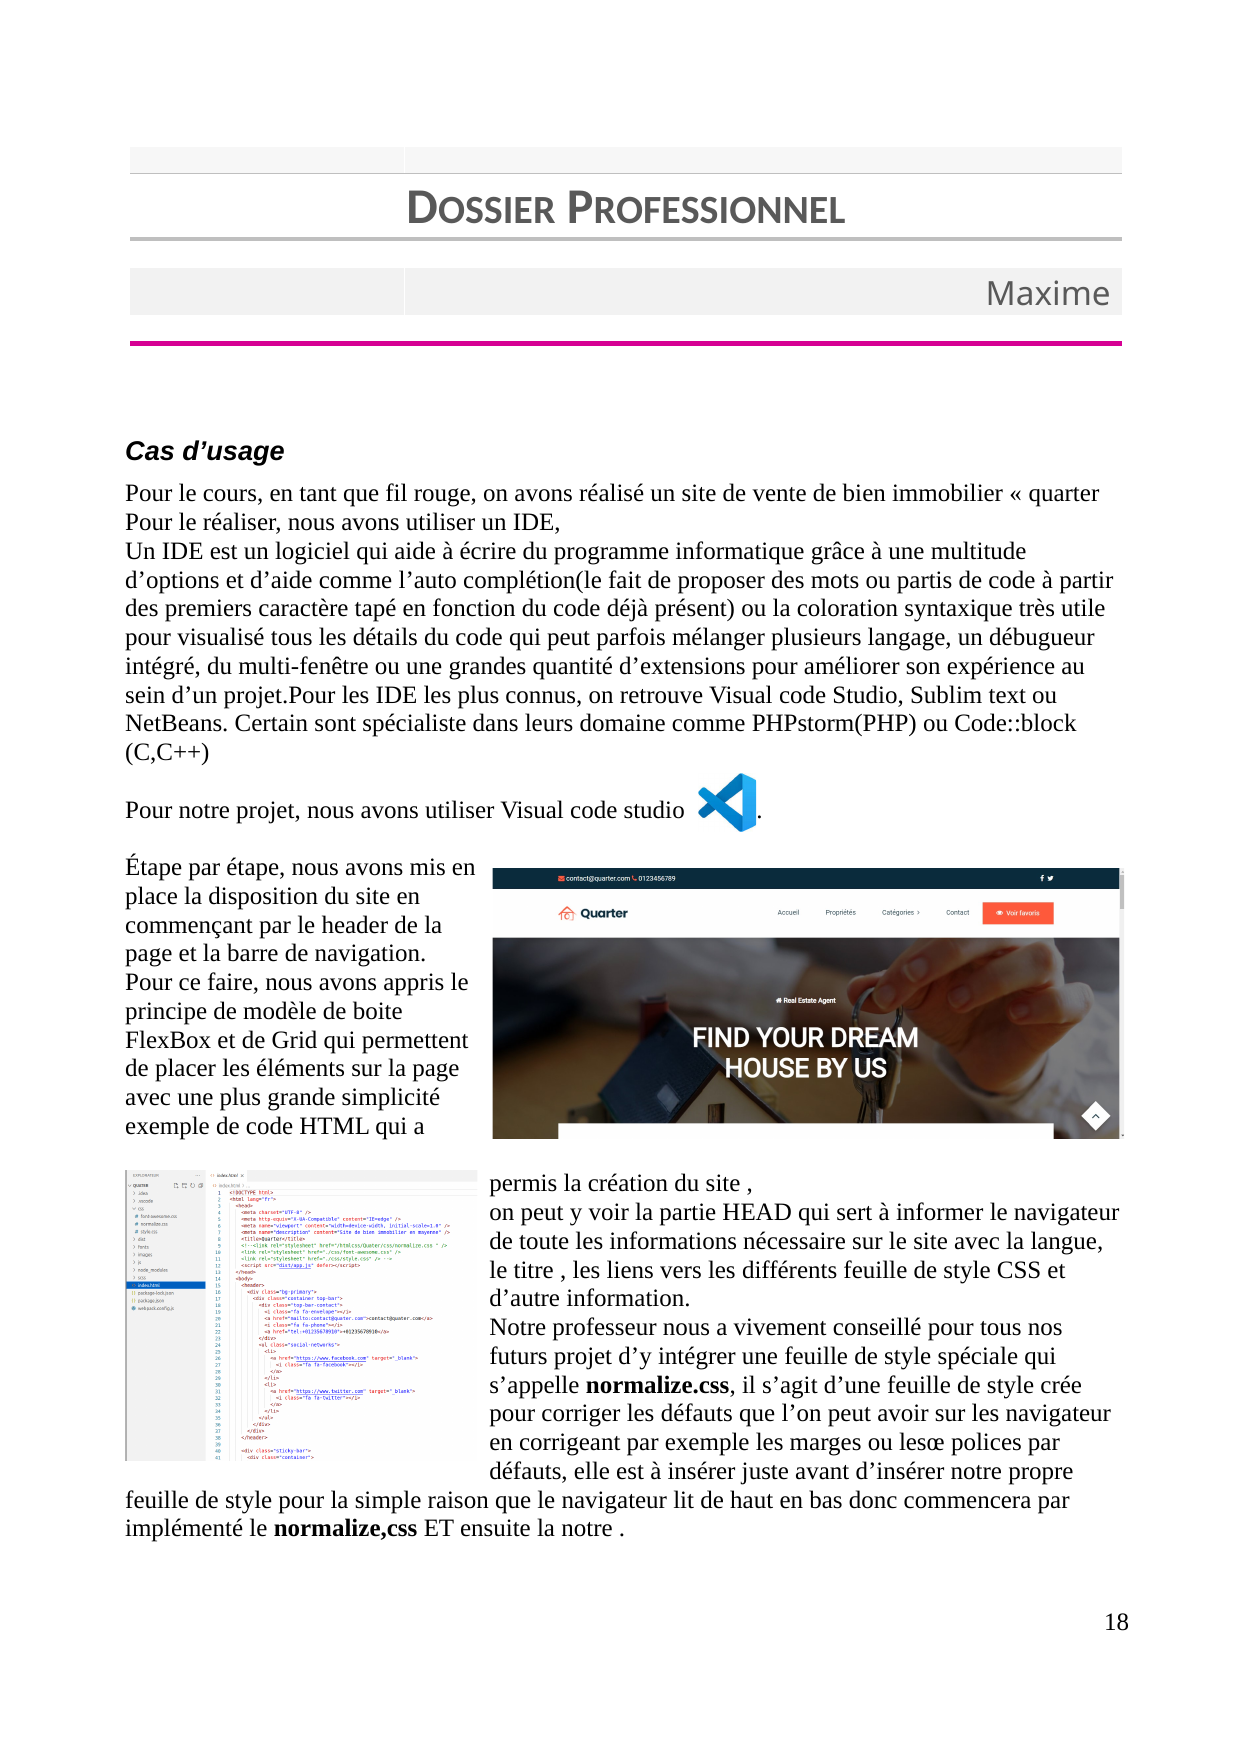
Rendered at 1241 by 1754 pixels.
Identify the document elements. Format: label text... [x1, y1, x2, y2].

text Notre professeur nous a vivement conseillé pour tous nos futurs projet d’y intégrer une feuille de style spéciale qui s’appelle normalize.css, il s’agit d’une feuille de style crée pour corriger les défauts que l’on peut avoir sur les navigateur en corrigeant par exemple les marges ou lesœ polices par défauts, elle est à insérer juste avant d’insérer notre propre feuille de style pour la simple raison que le navigateur lit de haut en bas donc commencera par implémenté le normalize,css ET ensuite la notre . [125, 1312, 1123, 1542]
text on peut y voir la partie HEAD qui sert à informer le navigateur de toute les informations nécessaire sur le site avec la langue, le titre , les liens vers les différents feuille de style CSS et d’autre information. [126, 1197, 1123, 1312]
text . [757, 795, 1123, 823]
text Pour ce faire, nous avons appris le principe de modèle de boite FlexBox et de Grid qui permettent de placer les éléments sur la page avec une plus grande simplicité [125, 967, 492, 1111]
text Un IDE est un logiciel qui aide à écrire du programme informatique grâce à une multitude d’options et d’aide comme l’auto complétion(le fait de proposer des mots ou partis de code à partir des premiers caractère tapé en fonction du code déjà présent) ou la coloration syntaxique très utile pour visualisé tous les détails du code qui peut parfois mélanger plusieurs langage, un débugueur intégré, du multi-fenêtre ou une grandes quantité d’extensions pour améliorer son expérience au sein d’un projet.Pour les IDE les plus connus, on retrouve Visual code Studio, Sublim text ou NetBeans. Certain sont spécialiste dans leurs domaine comme PHPstorm(PHP) ou Code::block (C,C++) [125, 536, 1123, 766]
picture [698, 773, 757, 832]
text Pour le cours, en tant que fil rouge, on avons réalisé un site de vente de bien immobilier « quarter [125, 478, 1123, 507]
subtitle Cas d’usage [125, 435, 1123, 466]
picture [492, 868, 1125, 1139]
text Pour notre projet, nous avons utiliser Visual code studio [125, 795, 698, 823]
text Étape par étape, nous avons mis en place la disposition du site en commençant par le header de la page et la barre de navigation. [125, 852, 1123, 967]
text Pour le réaliser, nous avons utiliser un IDE, [125, 507, 1123, 536]
text exemple de code HTML qui a permis la création du site , [125, 1111, 1123, 1197]
